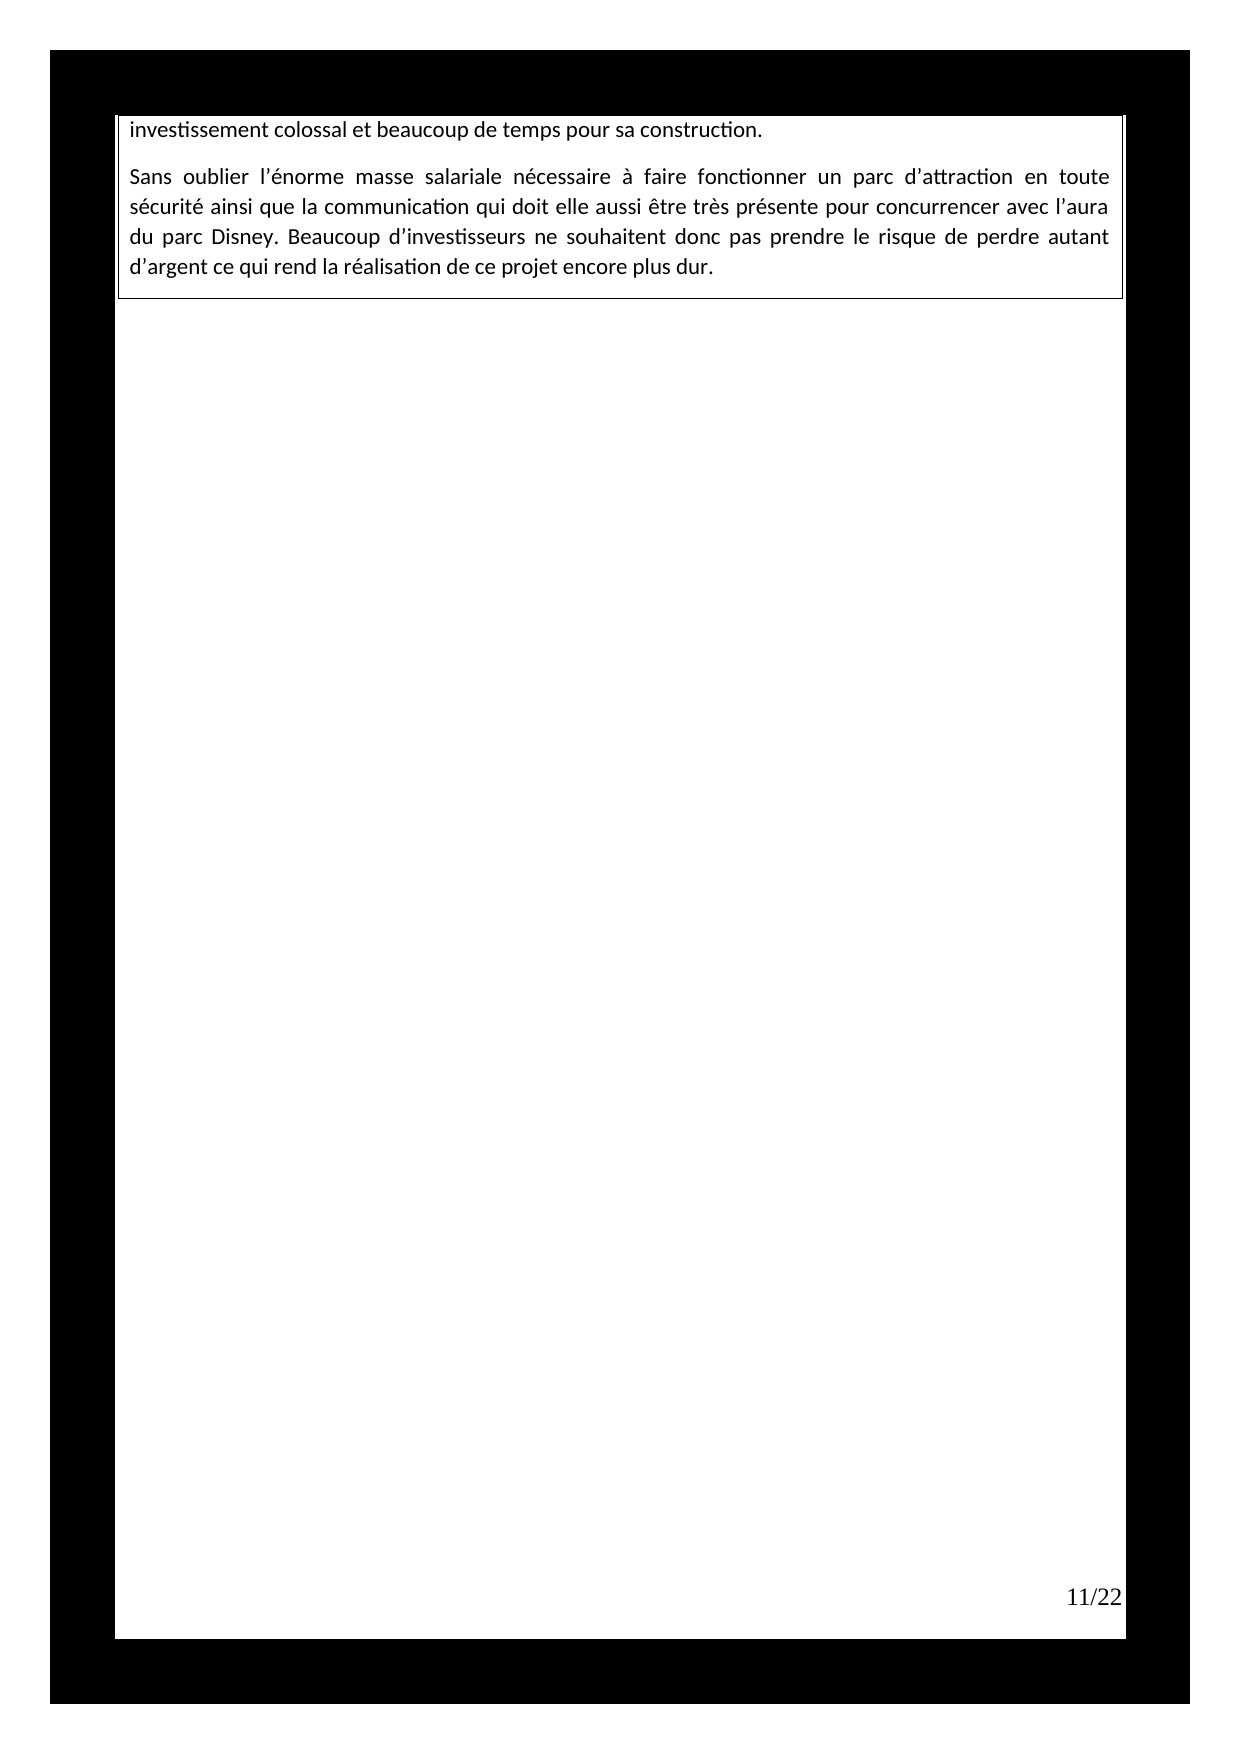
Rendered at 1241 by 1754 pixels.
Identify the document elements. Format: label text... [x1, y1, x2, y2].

table_cell investissement colossal et beaucoup de temps pour sa construction. Sans oublier l’énorme masse salariale nécessaire à faire fonctionner un parc d’attraction en toute sécurité ainsi que la communication qui doit elle aussi être très présente pour concurrencer avec l’aura du parc Disney. Beaucoup d’investisseurs ne souhaitent donc pas prendre le risque de perdre autant d’argent ce qui rend la réalisation de ce projet encore plus dur. [119, 116, 1122, 298]
